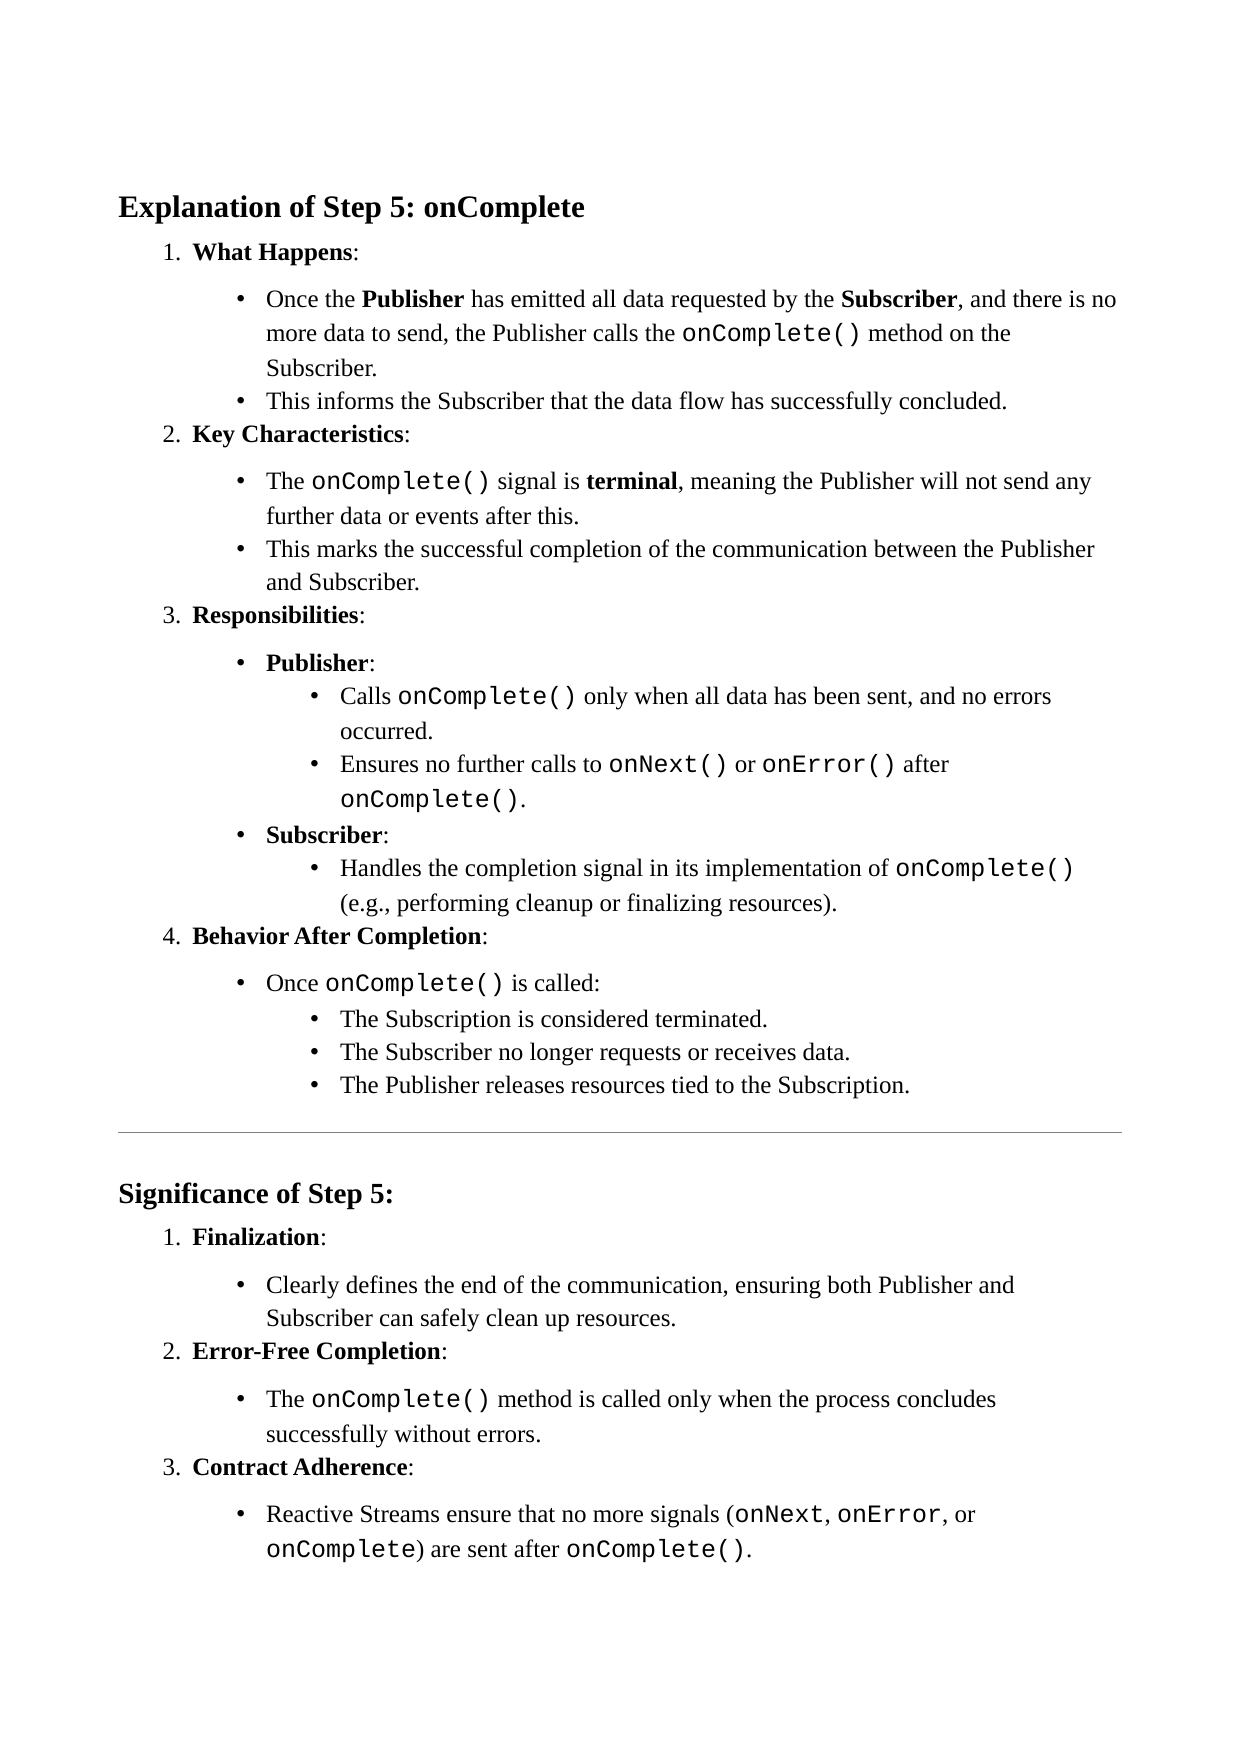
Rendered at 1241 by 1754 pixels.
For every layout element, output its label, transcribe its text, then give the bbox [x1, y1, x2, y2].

subtitle Significance of Step 5: [118, 1176, 1122, 1210]
list Responsibilities: [162, 601, 1122, 629]
list Once onComplete() is called: [236, 968, 1122, 999]
list Key Characteristics: [162, 419, 1122, 447]
list The onComplete() signal is terminal, meaning the Publisher will not send any further data or events after this. [236, 466, 1122, 530]
list This informs the Subscriber that the data flow has successfully concluded. [236, 386, 1122, 414]
list This marks the successful completion of the communication between the Publisher and Subscriber. [236, 534, 1122, 596]
list Finalization: [162, 1222, 1122, 1251]
list What Happens: [162, 237, 1122, 266]
list Once the Publisher has emitted all data requested by the Subscriber, and there is no more data to send, the Publisher calls the onComplete() method on the Subscriber. [236, 284, 1122, 381]
list Subscriber: [236, 820, 1122, 848]
list Clearly defines the end of the communication, ensuring both Publisher and Subscriber can safely clean up resources. [236, 1270, 1122, 1332]
list Calls onComplete() only when all data has been sent, and no errors occurred. [310, 681, 1122, 745]
list Handles the completion signal in its implementation of onComplete() (e.g., performing cleanup or finalizing resources). [310, 853, 1122, 917]
list Contract Adherence: [162, 1452, 1122, 1481]
list Error-Free Completion: [162, 1336, 1122, 1365]
list The Subscriber no longer requests or receives data. [310, 1037, 1122, 1066]
subtitle Explanation of Step 5: onComplete [118, 188, 1122, 224]
list The Subscription is considered terminated. [310, 1004, 1122, 1033]
list The Publisher releases resources tied to the Subscription. [310, 1070, 1122, 1099]
list Behavior After Completion: [162, 921, 1122, 950]
list The onComplete() method is called only when the process concludes successfully without errors. [236, 1384, 1122, 1448]
list Ensures no further calls to onNext() or onError() after onComplete(). [310, 749, 1122, 815]
list Reactive Streams ensure that no more signals (onNext, onError, or onComplete) are sent after onComplete(). [236, 1499, 1122, 1565]
list Publisher: [236, 648, 1122, 677]
